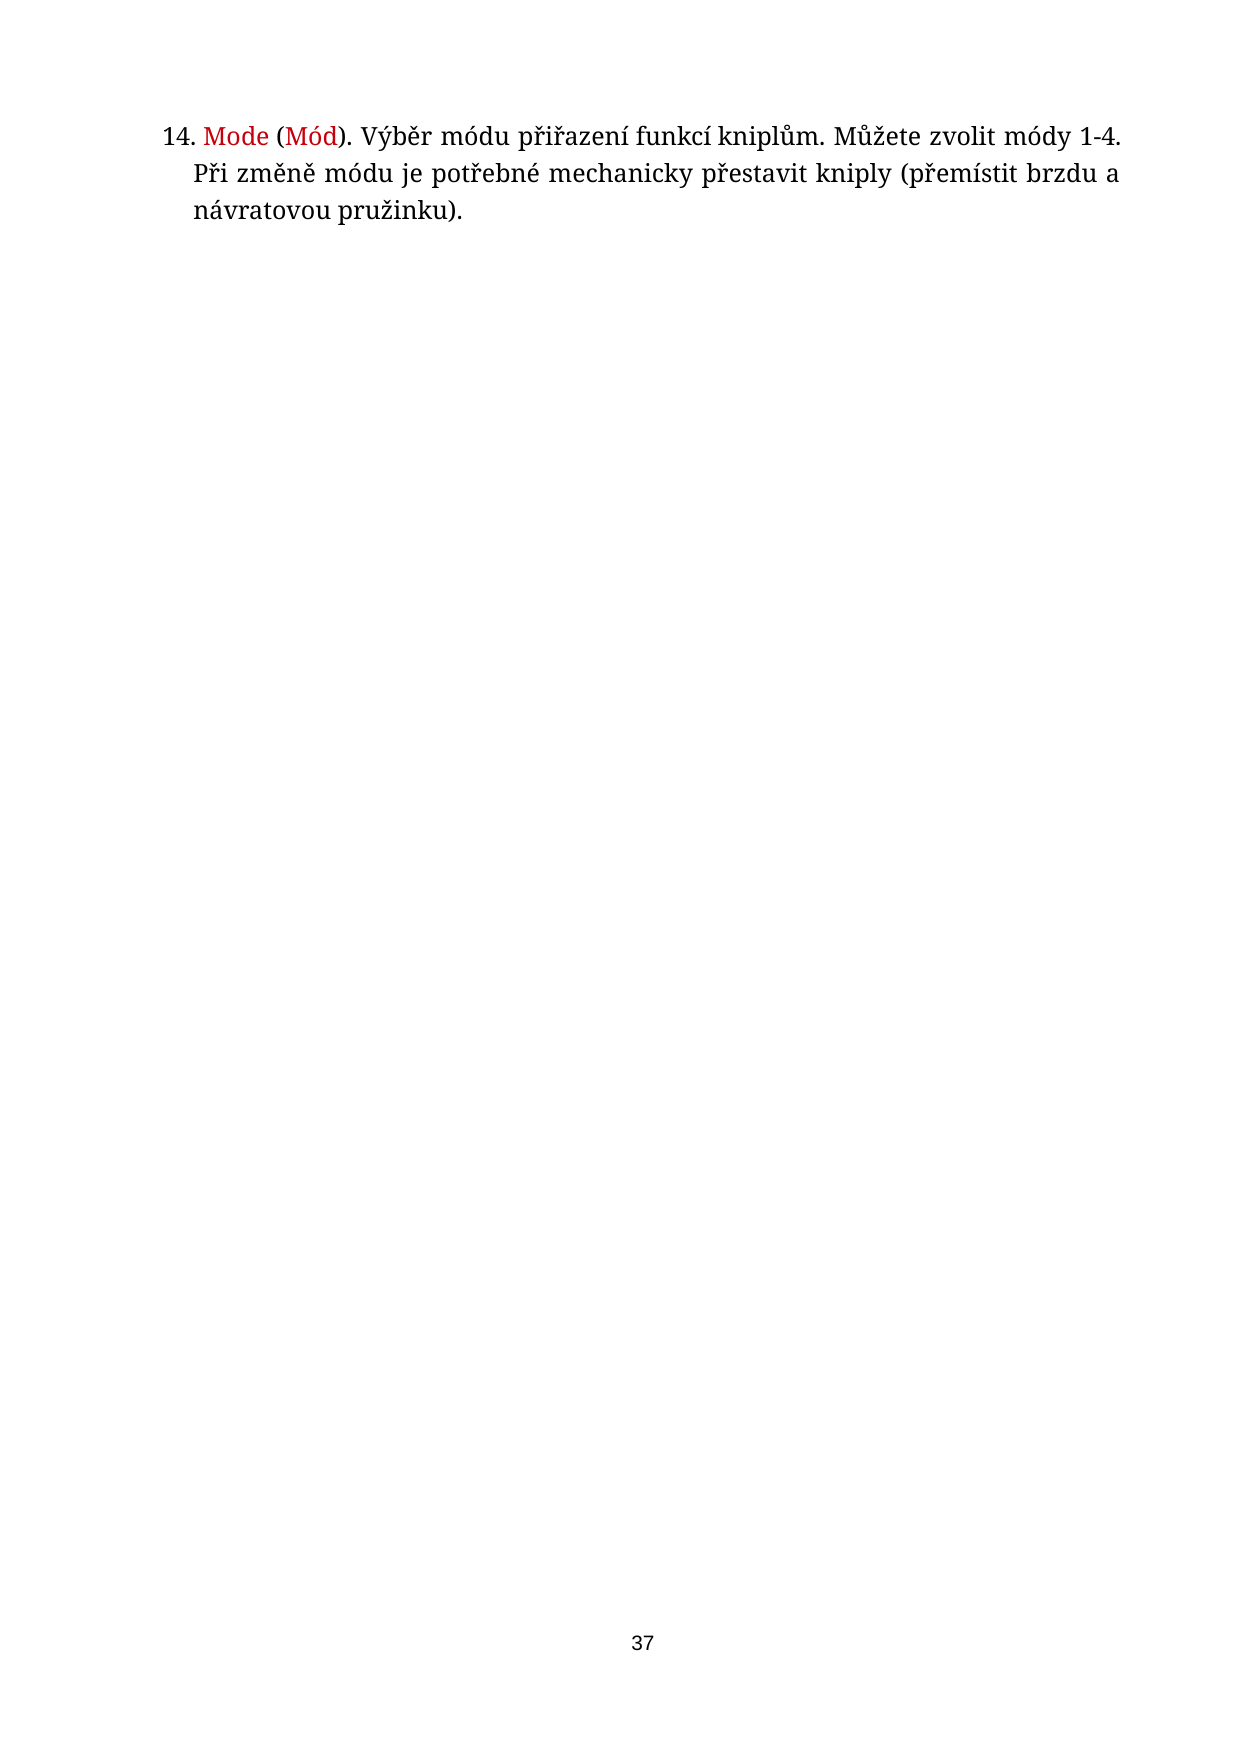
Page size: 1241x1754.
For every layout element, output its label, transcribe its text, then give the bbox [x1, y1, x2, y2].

list Mode (Mód). Výběr módu přiřazení funkcí kniplům. Můžete zvolit módy 1-4. Při změně módu je potřebné mechanicky přestavit kniply (přemístit brzdu a ná­vratovou pružinku). [156, 118, 1122, 227]
